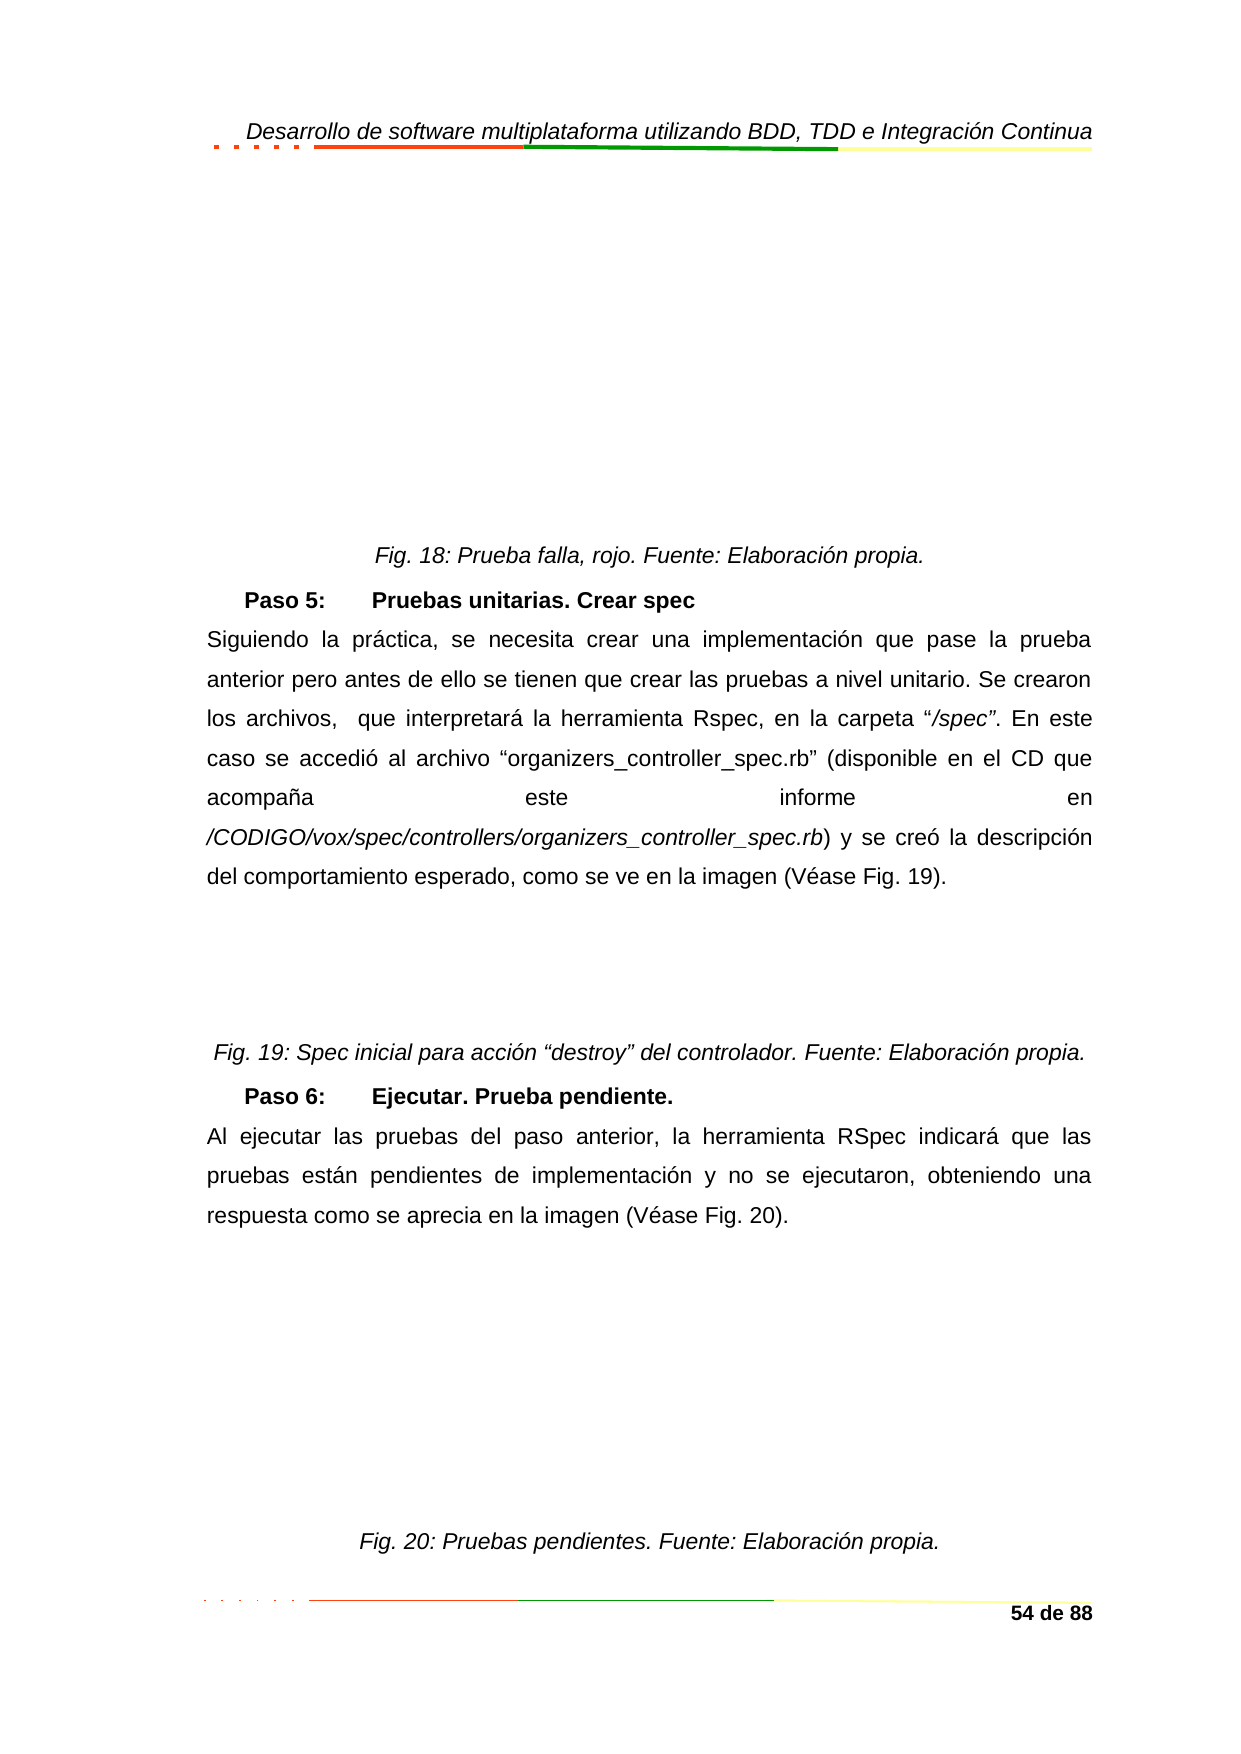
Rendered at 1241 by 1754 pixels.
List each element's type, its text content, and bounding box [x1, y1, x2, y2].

table_header [207, 184, 1093, 524]
table_header [207, 903, 1093, 1020]
table_header [207, 1241, 1093, 1509]
table_cell Fig. 18: Prueba falla, rojo. Fuente: Elaboración propia. [207, 524, 1093, 587]
list Pruebas unitarias. Crear spec [244, 587, 1093, 613]
table_cell Fig. 20: Pruebas pendientes. Fuente: Elaboración propia. [207, 1510, 1093, 1572]
list Ejecutar. Prueba pendiente. [244, 1083, 1093, 1109]
text Al ejecutar las pruebas del paso anterior, la herramienta RSpec indicará que las pruebas están pendientes de implementación y no se ejecutaron, obteniendo una respuesta como se aprecia en la imagen (Véase Fig. 20). [207, 1123, 1093, 1228]
text Siguiendo la práctica, se necesita crear una implementación que pase la prueba anterior pero antes de ello se tienen que crear las pruebas a nivel unitario. Se crearon los archivos, que interpretará la herramienta Rspec, en la carpeta “/spec”. En este caso se accedió al archivo “organizers_controller_spec.rb” (disponible en el CD que acompaña este informe en /CODIGO/vox/spec/controllers/organizers_controller_spec.rb) y se creó la descripción del comportamiento esperado, como se ve en la imagen (Véase Fig. 19). [207, 626, 1093, 889]
table_cell Fig. 19: Spec inicial para acción “destroy” del controlador. Fuente: Elaboración propia. [207, 1020, 1093, 1083]
